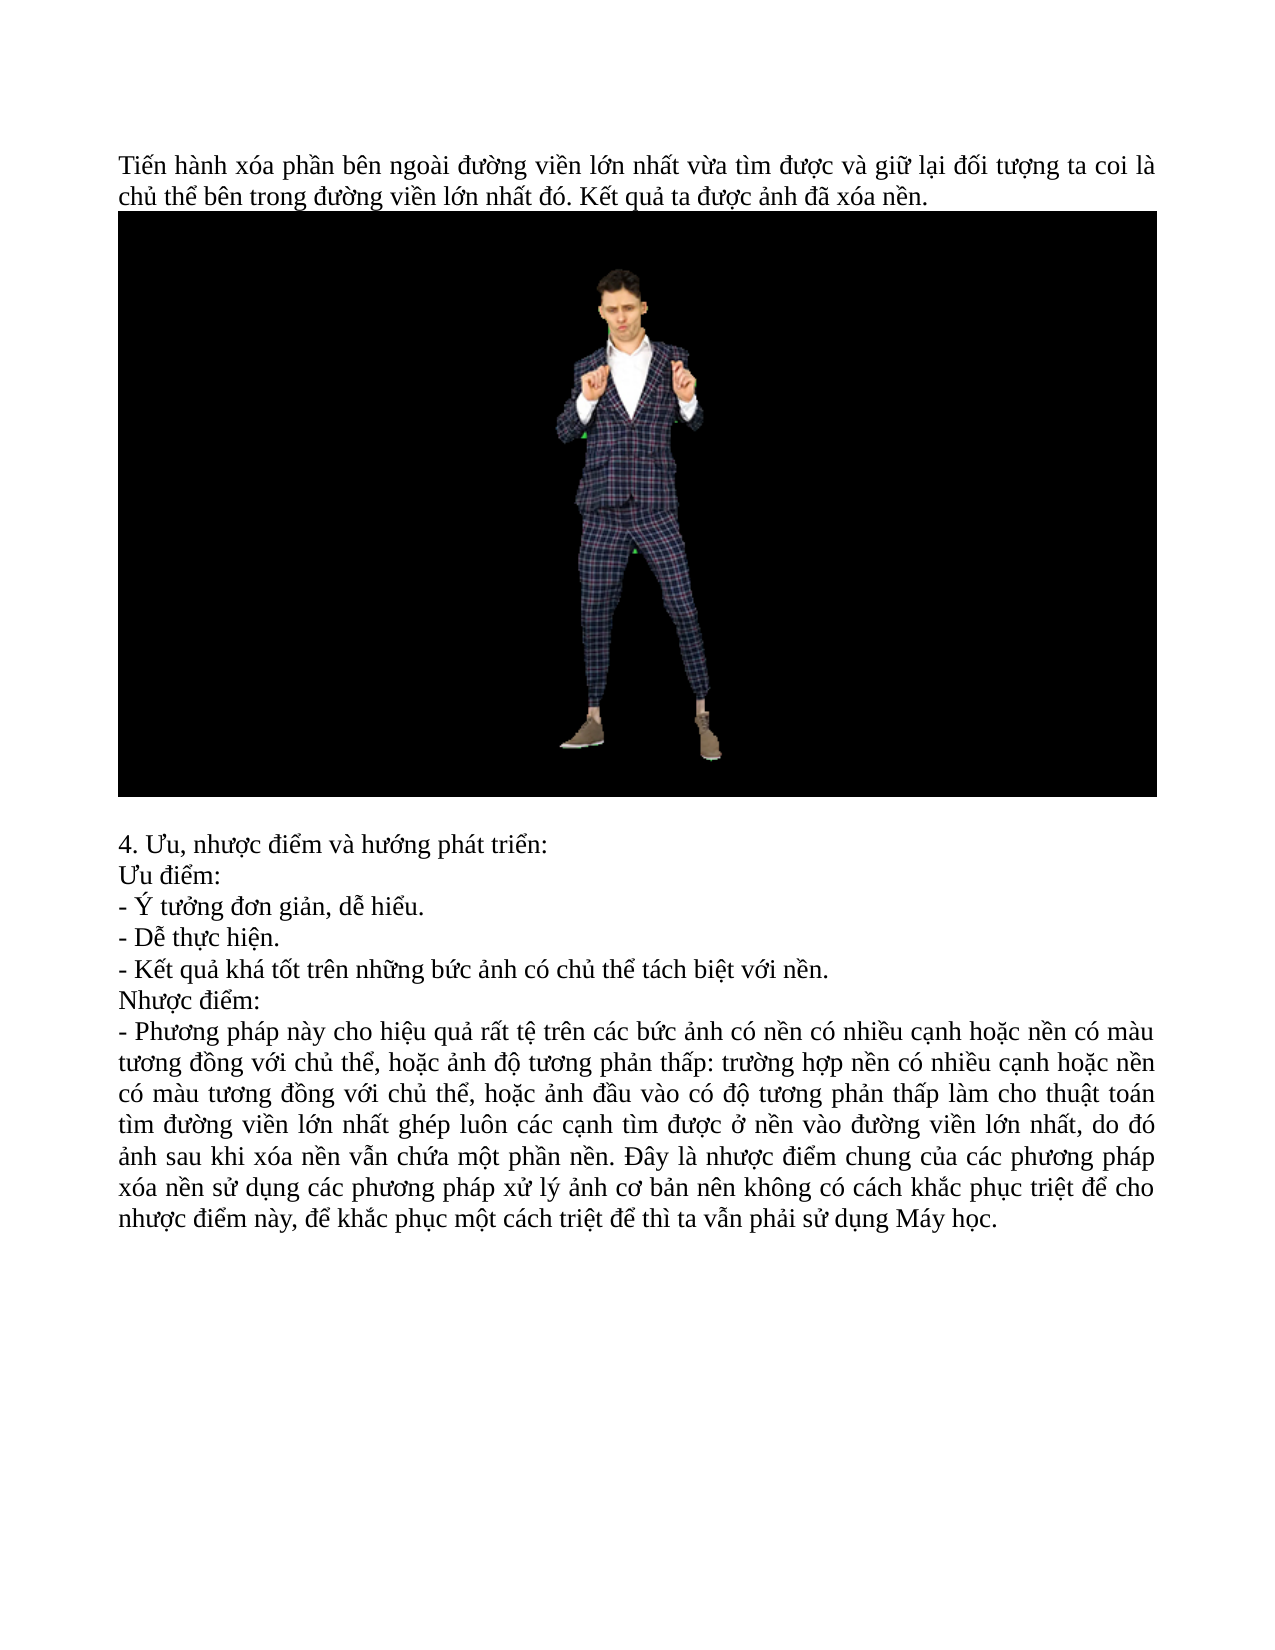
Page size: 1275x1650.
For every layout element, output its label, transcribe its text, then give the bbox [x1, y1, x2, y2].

text - Dễ thực hiện. [118, 922, 1157, 953]
text - Phương pháp này cho hiệu quả rất tệ trên các bức ảnh có nền có nhiều cạnh hoặc nền có màu tương đồng với chủ thể, hoặc ảnh độ tương phản thấp: trường hợp nền có nhiều cạnh hoặc nền có màu tương đồng với chủ thể, hoặc ảnh đầu vào có độ tương phản thấp làm cho thuật toán tìm đường viền lớn nhất ghép luôn các cạnh tìm được ở nền vào đường viền lớn nhất, do đó ảnh sau khi xóa nền vẫn chứa một phần nền. Đây là nhược điểm chung của các phương pháp xóa nền sử dụng các phương pháp xử lý ảnh cơ bản nên không có cách khắc phục triệt để cho nhược điểm này, để khắc phục một cách triệt để thì ta vẫn phải sử dụng Máy học. [118, 1015, 1157, 1233]
text Ưu điểm: [118, 859, 1157, 890]
text 4. Ưu, nhược điểm và hướng phát triển: [118, 828, 1157, 859]
text Tiến hành xóa phần bên ngoài đường viền lớn nhất vừa tìm được và giữ lại đối tượng ta coi là chủ thể bên trong đường viền lớn nhất đó. Kết quả ta được ảnh đã xóa nền. [118, 149, 1157, 211]
text Nhược điểm: [118, 984, 1157, 1015]
text - Ý tưởng đơn giản, dễ hiểu. [118, 890, 1157, 922]
picture [118, 211, 1157, 797]
text - Kết quả khá tốt trên những bức ảnh có chủ thể tách biệt với nền. [118, 953, 1157, 984]
